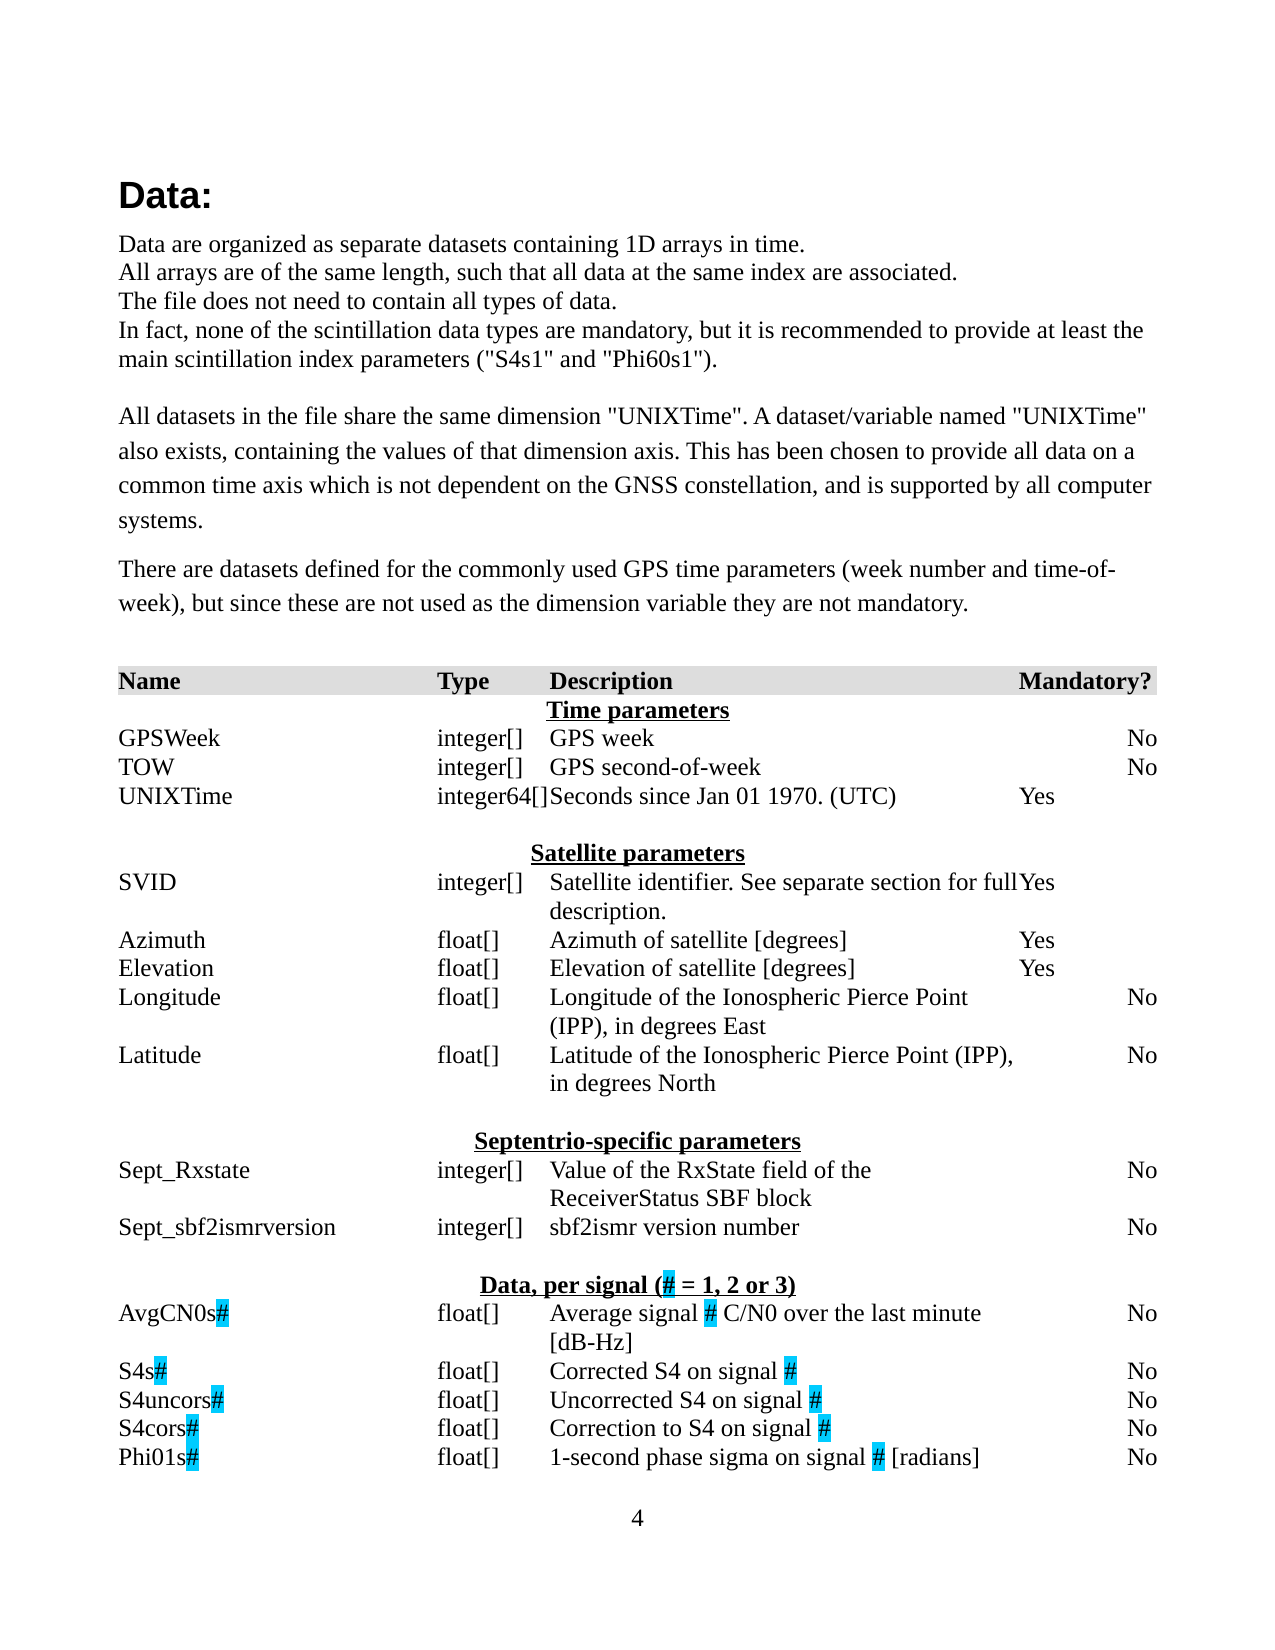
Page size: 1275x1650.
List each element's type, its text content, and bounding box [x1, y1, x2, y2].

table_cell Yes [1019, 954, 1157, 982]
table_cell integer[] [437, 724, 549, 752]
table_cell SVID [118, 867, 437, 925]
table_cell AvgCN0s# [118, 1299, 437, 1356]
table_cell Latitude of the Ionospheric Pierce Point (IPP), in degrees North [549, 1040, 1018, 1097]
table_cell No [1019, 1442, 1157, 1471]
table_cell sbf2ismr version number [549, 1212, 1018, 1241]
table_cell No [1019, 724, 1157, 752]
table_cell integer[] [437, 1212, 549, 1241]
table_cell Azimuth [118, 925, 437, 953]
table_cell No [1019, 752, 1157, 781]
table_cell Longitude [118, 982, 437, 1040]
table_cell float[] [437, 1040, 549, 1097]
table_cell [549, 1097, 1018, 1126]
text The file does not need to contain all types of data. [118, 286, 1157, 315]
table_cell integer[] [437, 867, 549, 925]
table_cell Uncorrected S4 on signal # [549, 1385, 1018, 1413]
table_cell [118, 1241, 437, 1270]
table_cell [437, 1097, 549, 1126]
table_cell float[] [437, 1442, 549, 1471]
text All datasets in the file share the same dimension "UNIXTime". A dataset/variable named "UNIXTime" also exists, containing the values of that dimension axis. This has been chosen to provide all data on a common time axis which is not dependent on the GNSS constellation, and is supported by all computer systems. [118, 401, 1157, 533]
table_cell float[] [437, 982, 549, 1040]
text In fact, none of the scintillation data types are mandatory, but it is recommended to provide at least the main scintillation index parameters ("S4s1" and "Phi60s1"). [118, 315, 1157, 372]
table_cell [118, 810, 437, 838]
text There are datasets defined for the commonly used GPS time parameters (week number and time-of-week), but since these are not used as the dimension variable they are not mandatory. [118, 554, 1157, 617]
table_cell Elevation of satellite [degrees] [549, 954, 1018, 982]
table_cell Value of the RxState field of the ReceiverStatus SBF block [549, 1155, 1018, 1212]
table_cell Average signal # C/N0 over the last minute [dB-Hz] [549, 1299, 1018, 1356]
table_cell No [1019, 982, 1157, 1040]
table_cell Satellite identifier. See separate section for full description. [549, 867, 1018, 925]
table_cell No [1019, 1299, 1157, 1356]
table_cell float[] [437, 1414, 549, 1442]
table_cell [549, 1241, 1018, 1270]
table_cell TOW [118, 752, 437, 781]
table_cell GPSWeek [118, 724, 437, 752]
table_cell Corrected S4 on signal # [549, 1356, 1018, 1385]
table_cell No [1019, 1212, 1157, 1241]
table_cell [437, 1241, 549, 1270]
table_cell float[] [437, 1299, 549, 1356]
table_cell Yes [1019, 867, 1157, 925]
table_cell No [1019, 1155, 1157, 1212]
table_cell Elevation [118, 954, 437, 982]
table_cell Sept_sbf2ismrversion [118, 1212, 437, 1241]
table_cell Sept_Rxstate [118, 1155, 437, 1212]
table_cell float[] [437, 1385, 549, 1413]
table_cell Azimuth of satellite [degrees] [549, 925, 1018, 953]
table_cell [118, 1097, 437, 1126]
text Data are organized as separate datasets containing 1D arrays in time. [118, 229, 1157, 257]
table_cell S4cors# [118, 1414, 437, 1442]
table_cell [1019, 1241, 1157, 1270]
table_cell Phi01s# [118, 1442, 437, 1471]
table_cell [549, 810, 1018, 838]
table_cell GPS week [549, 724, 1018, 752]
table_cell GPS second-of-week [549, 752, 1018, 781]
table_cell No [1019, 1040, 1157, 1097]
table_cell float[] [437, 925, 549, 953]
table_cell integer[] [437, 752, 549, 781]
table_cell integer64[] [437, 781, 549, 810]
table_cell No [1019, 1356, 1157, 1385]
subtitle Data: [118, 173, 1157, 216]
table_cell S4uncors# [118, 1385, 437, 1413]
table_cell Latitude [118, 1040, 437, 1097]
table_cell integer[] [437, 1155, 549, 1212]
table_cell [437, 810, 549, 838]
table_cell float[] [437, 954, 549, 982]
table_cell Correction to S4 on signal # [549, 1414, 1018, 1442]
table_cell [1019, 1097, 1157, 1126]
table_cell [1019, 810, 1157, 838]
table_cell No [1019, 1414, 1157, 1442]
table_cell S4s# [118, 1356, 437, 1385]
table_cell float[] [437, 1356, 549, 1385]
table_cell Yes [1019, 781, 1157, 810]
table_cell Satellite parameters [118, 839, 1157, 867]
table_cell No [1019, 1385, 1157, 1413]
table_cell Septentrio-specific parameters [118, 1126, 1157, 1155]
table_cell UNIXTime [118, 781, 437, 810]
text All arrays are of the same length, such that all data at the same index are associated. [118, 257, 1157, 286]
table_cell Seconds since Jan 01 1970. (UTC) [549, 781, 1018, 810]
table_cell Time parameters [118, 695, 1157, 723]
table_cell Data, per signal (# = 1, 2 or 3) [118, 1270, 1157, 1298]
table_cell Longitude of the Ionospheric Pierce Point (IPP), in degrees East [549, 982, 1018, 1040]
table_cell 1-second phase sigma on signal # [radians] [549, 1442, 1018, 1471]
table_cell Yes [1019, 925, 1157, 953]
